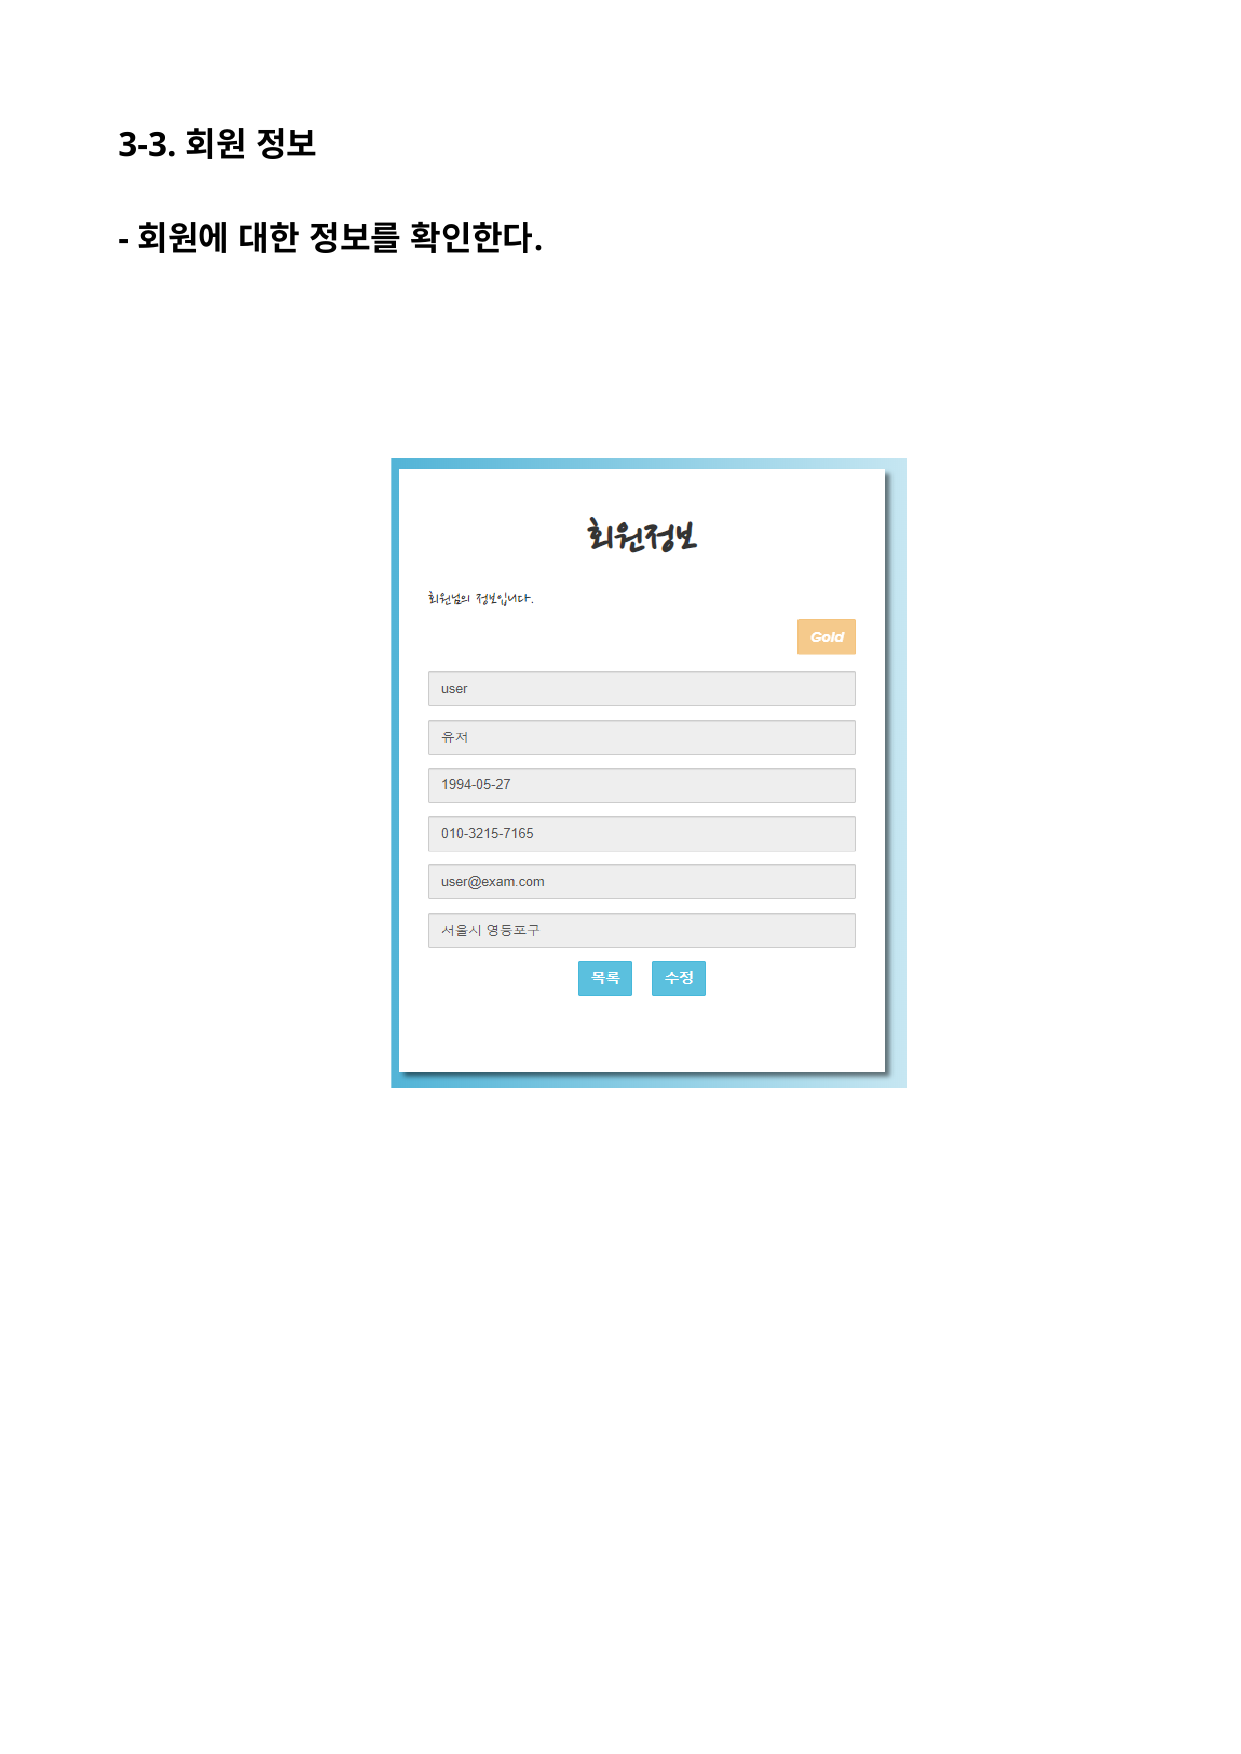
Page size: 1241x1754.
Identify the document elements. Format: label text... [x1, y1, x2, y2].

picture [391, 458, 907, 1088]
text 3-3. 회원 정보 [118, 118, 1122, 167]
text - 회원에 대한 정보를 확인한다. [118, 212, 1122, 260]
